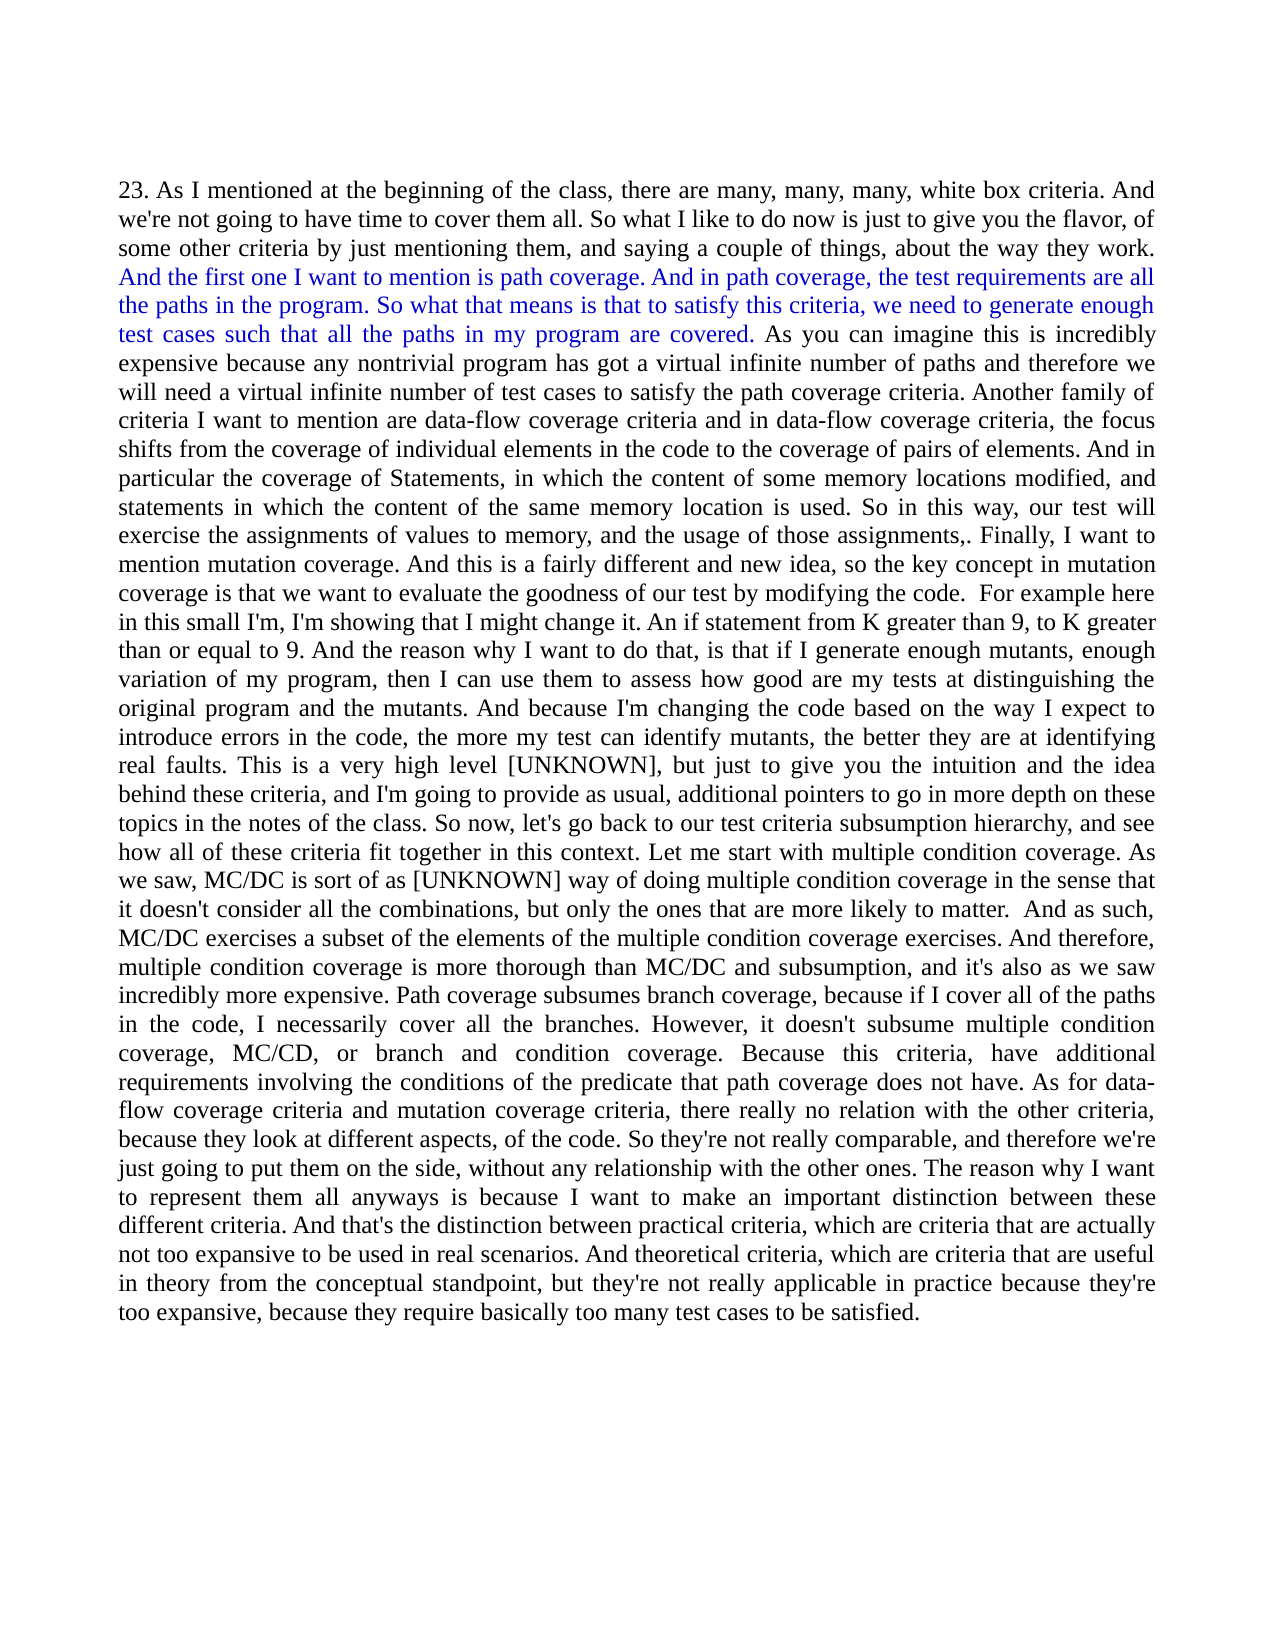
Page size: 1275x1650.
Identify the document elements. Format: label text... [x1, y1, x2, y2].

text 23. As I mentioned at the beginning of the class, there are many, many, many, white box criteria. And we're not going to have time to cover them all. So what I like to do now is just to give you the flavor, of some other criteria by just mentioning them, and saying a couple of things, about the way they work. And the first one I want to mention is path coverage. And in path coverage, the test requirements are all the paths in the program. So what that means is that to satisfy this criteria, we need to generate enough test cases such that all the paths in my program are covered. As you can imagine this is incredibly expensive because any nontrivial program has got a virtual infinite number of paths and therefore we will need a virtual infinite number of test cases to satisfy the path coverage criteria. Another family of criteria I want to mention are data-flow coverage criteria and in data-flow coverage criteria, the focus shifts from the coverage of individual elements in the code to the coverage of pairs of elements. And in particular the coverage of Statements, in which the content of some memory locations modified, and statements in which the content of the same memory location is used. So in this way, our test will exercise the assignments of values to memory, and the usage of those assignments,. Finally, I want to mention mutation coverage. And this is a fairly different and new idea, so the key concept in mutation coverage is that we want to evaluate the goodness of our test by modifying the code. For example here in this small I'm, I'm showing that I might change it. An if statement from K greater than 9, to K greater than or equal to 9. And the reason why I want to do that, is that if I generate enough mutants, enough variation of my program, then I can use them to assess how good are my tests at distinguishing the original program and the mutants. And because I'm changing the code based on the way I expect to introduce errors in the code, the more my test can identify mutants, the better they are at identifying real faults. This is a very high level [UNKNOWN], but just to give you the intuition and the idea behind these criteria, and I'm going to provide as usual, additional pointers to go in more depth on these topics in the notes of the class. So now, let's go back to our test criteria subsumption hierarchy, and see how all of these criteria fit together in this context. Let me start with multiple condition coverage. As we saw, MC/DC is sort of as [UNKNOWN] way of doing multiple condition coverage in the sense that it doesn't consider all the combinations, but only the ones that are more likely to matter. And as such, MC/DC exercises a subset of the elements of the multiple condition coverage exercises. And therefore, multiple condition coverage is more thorough than MC/DC and subsumption, and it's also as we saw incredibly more expensive. Path coverage subsumes branch coverage, because if I cover all of the paths in the code, I necessarily cover all the branches. However, it doesn't subsume multiple condition coverage, MC/CD, or branch and condition coverage. Because this criteria, have additional requirements involving the conditions of the predicate that path coverage does not have. As for data-flow coverage criteria and mutation coverage criteria, there really no relation with the other criteria, because they look at different aspects, of the code. So they're not really comparable, and therefore we're just going to put them on the side, without any relationship with the other ones. The reason why I want to represent them all anyways is because I want to make an important distinction between these different criteria. And that's the distinction between practical criteria, which are criteria that are actually not too expansive to be used in real scenarios. And theoretical criteria, which are criteria that are useful in theory from the conceptual standpoint, but they're not really applicable in practice because they're too expansive, because they require basically too many test cases to be satisfied. [118, 176, 1157, 1326]
